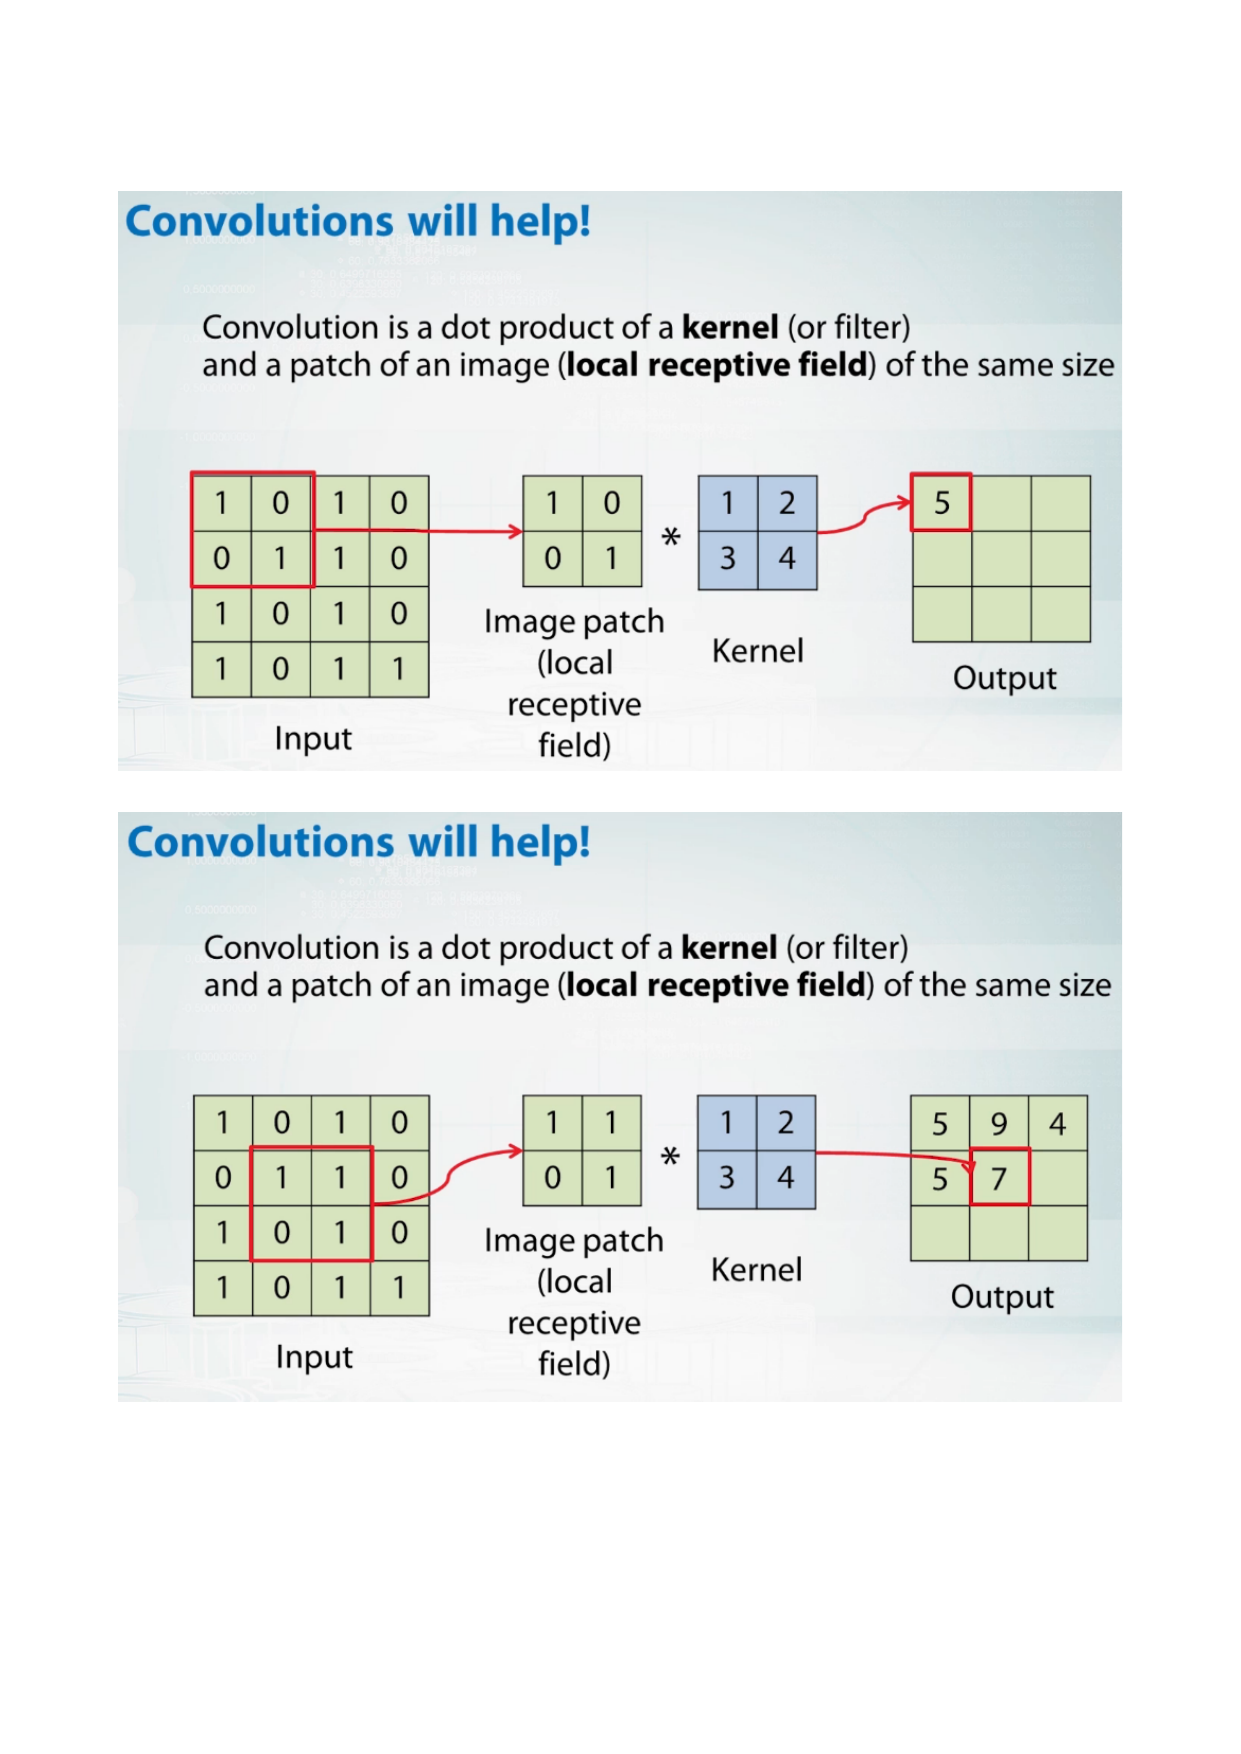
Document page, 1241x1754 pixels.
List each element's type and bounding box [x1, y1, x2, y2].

picture [118, 812, 1123, 1402]
picture [118, 191, 1123, 771]
